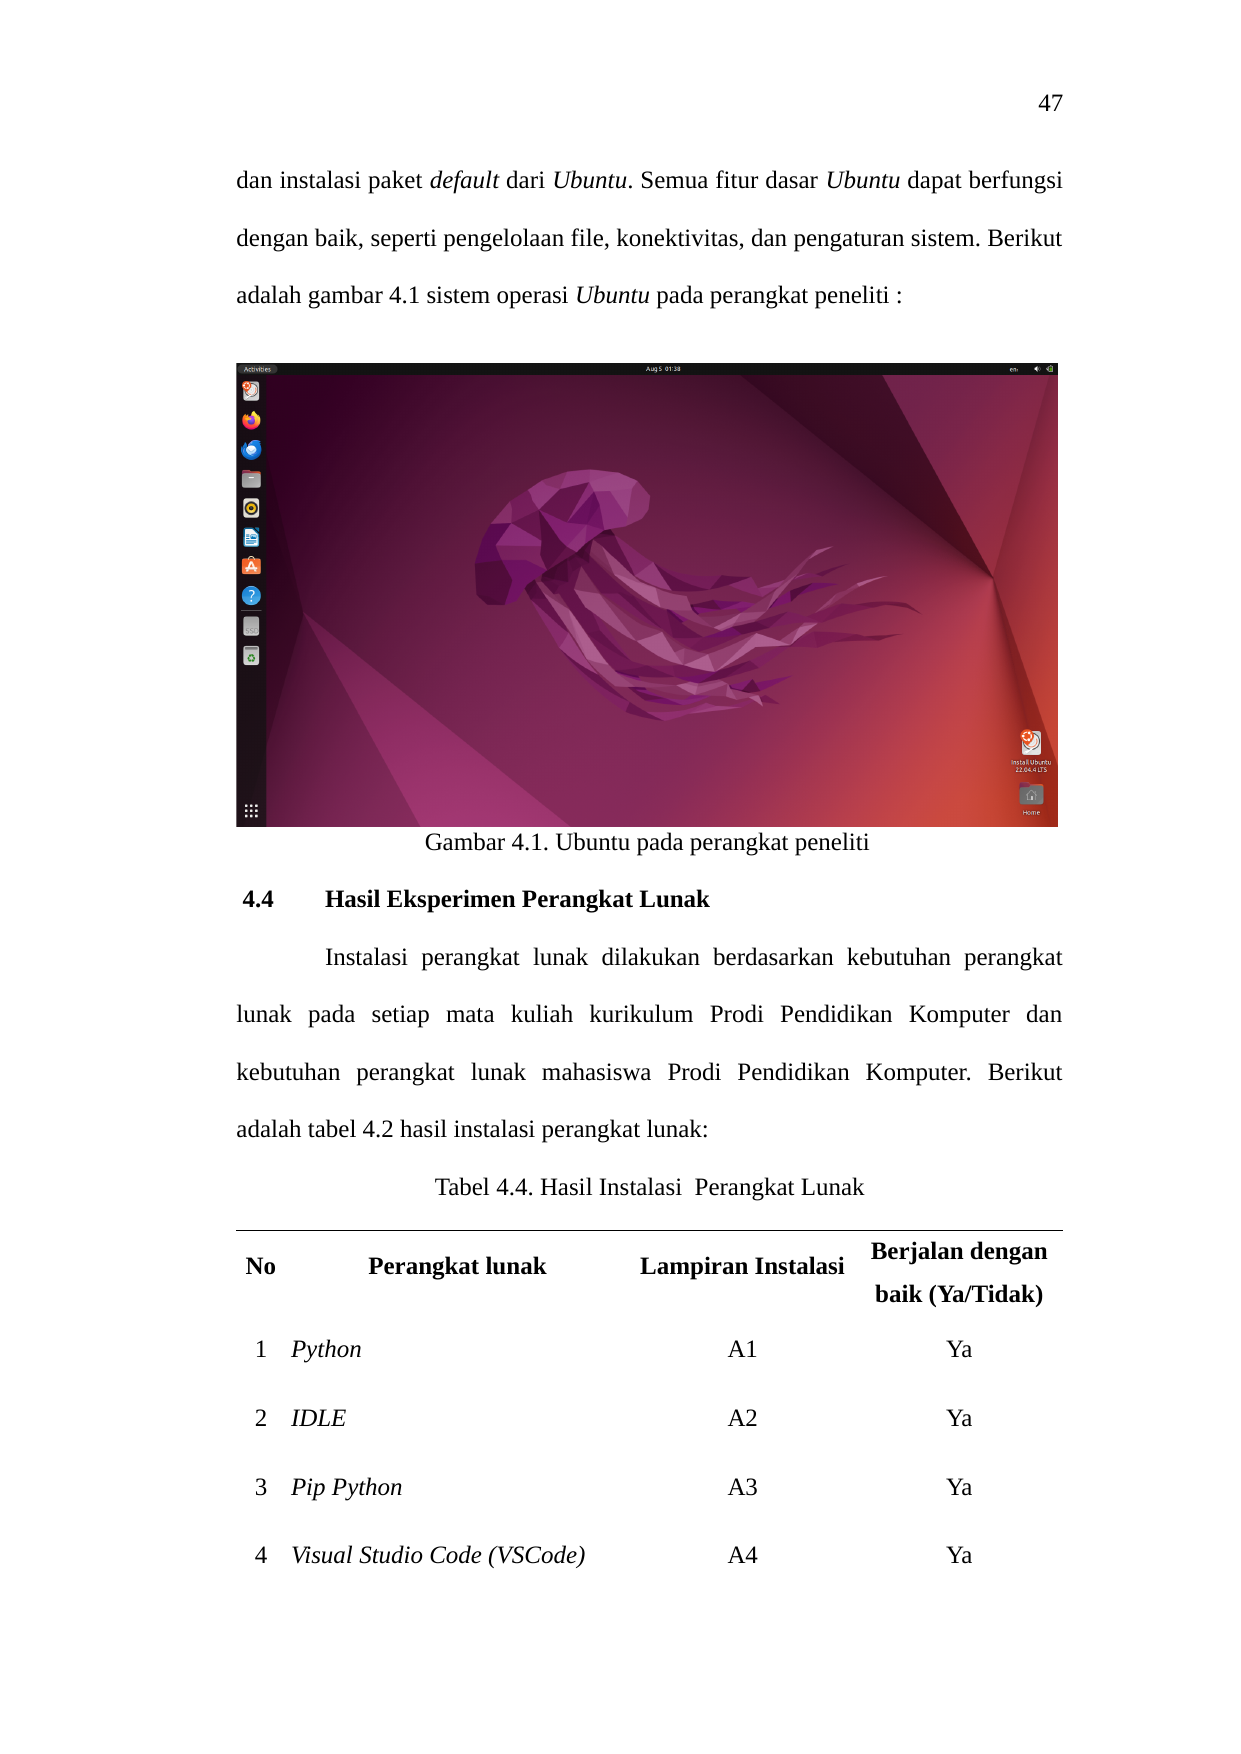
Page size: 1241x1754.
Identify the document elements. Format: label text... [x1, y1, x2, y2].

table_cell A1 [630, 1328, 855, 1397]
table_cell A2 [630, 1397, 855, 1466]
table_cell 1 [236, 1328, 285, 1397]
text Instalasi perangkat lunak dilakukan berdasarkan kebutuhan perangkat lunak pada setiap mata kuliah kurikulum Prodi Pendidikan Komputer dan kebutuhan perangkat lunak mahasiswa Prodi Pendidikan Komputer. Berikut adalah tabel 4.2 hasil instalasi perangkat lunak: [236, 942, 1063, 1143]
table_header Berjalan dengan baik (Ya/Tidak) [855, 1231, 1063, 1328]
table_cell IDLE [285, 1397, 629, 1466]
table_cell 3 [236, 1466, 285, 1535]
table_cell Ya [855, 1535, 1063, 1575]
table_cell A3 [630, 1466, 855, 1535]
table_cell 4 [236, 1535, 285, 1575]
table_cell Ya [855, 1466, 1063, 1535]
table_cell 2 [236, 1397, 285, 1466]
table_cell Ya [855, 1328, 1063, 1397]
text Gambar 4.1. Ubuntu pada perangkat peneliti [236, 364, 1058, 856]
table_cell Ya [855, 1397, 1063, 1466]
table_cell Visual Studio Code (VSCode) [285, 1535, 629, 1575]
table_cell Pip Python [285, 1466, 629, 1535]
table_header Lampiran Instalasi [630, 1231, 855, 1328]
text Tabel 4.4. Hasil instalasi Perangkat Lunak [236, 1172, 1063, 1201]
text dan instalasi paket default dari Ubuntu. Semua fitur dasar Ubuntu dapat berfungsi dengan baik, seperti pengelolaan file, konektivitas, dan pengaturan sistem. Berikut adalah gambar 4.1 sistem operasi Ubuntu pada perangkat peneliti : [236, 165, 1063, 309]
table_header Perangkat lunak [285, 1231, 629, 1328]
table_cell Python [285, 1328, 629, 1397]
table_header No [236, 1231, 285, 1328]
subtitle Hasil Eksperimen Perangkat Lunak [236, 884, 1063, 913]
table_cell A4 [630, 1535, 855, 1575]
